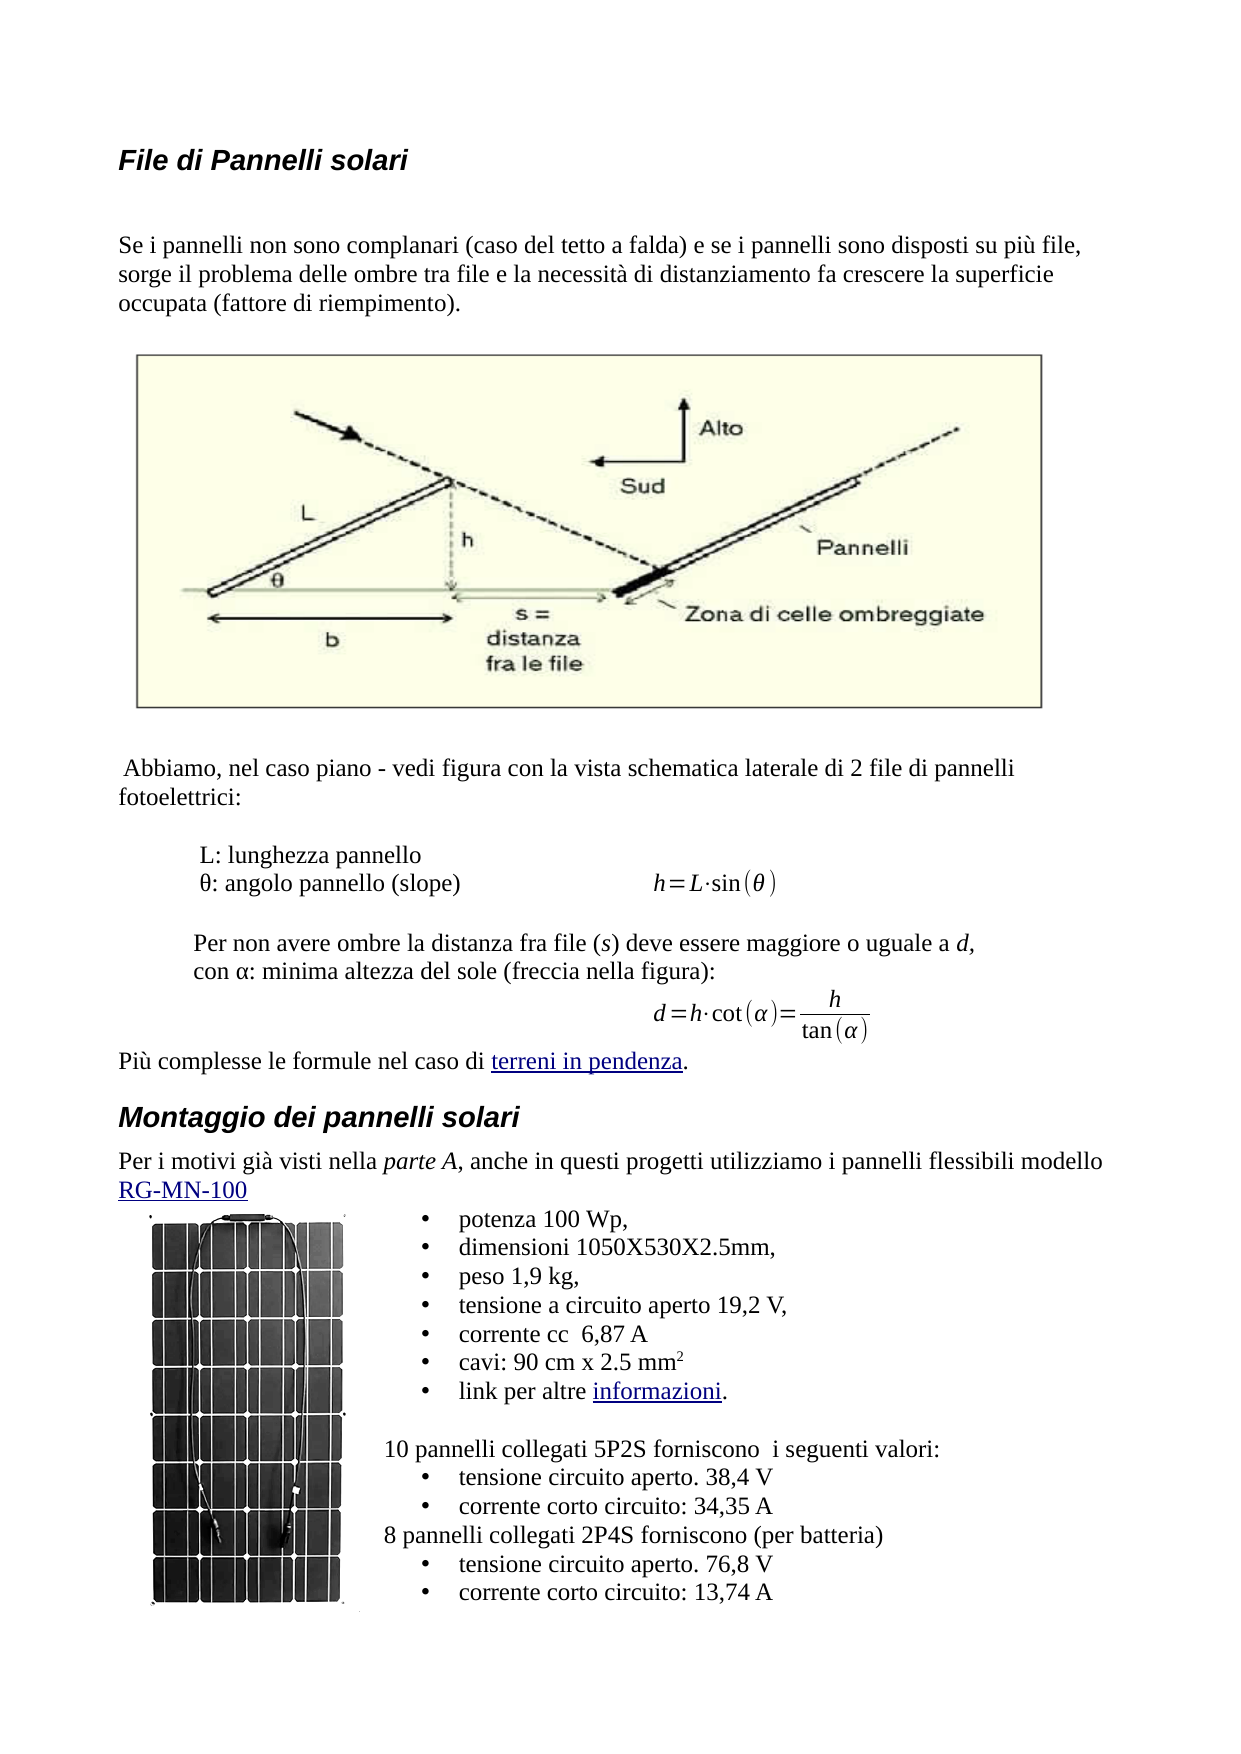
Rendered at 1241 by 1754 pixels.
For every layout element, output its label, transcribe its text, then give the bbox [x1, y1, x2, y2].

text con α: minima altezza del sole (freccia nella figura): [118, 956, 1122, 985]
picture [130, 1205, 360, 1612]
text Abbiamo, nel caso piano - vedi figura con la vista schematica laterale di 2 file di pannelli fotoelettrici: [118, 753, 1122, 811]
list link per altre informazioni. [360, 1376, 1122, 1405]
subtitle File di Pannelli solari [118, 143, 1122, 177]
list tensione circuito aperto. 38,4 V [360, 1462, 1122, 1491]
list dimensioni 1050X530X2.5mm, [360, 1232, 1122, 1261]
text 10 pannelli collegati 5P2S forniscono i seguenti valori: [360, 1434, 1122, 1462]
text L: lunghezza pannello [118, 840, 1122, 868]
picture [121, 345, 1072, 725]
list corrente cc 6,87 A [360, 1319, 1122, 1347]
list corrente corto circuito: 13,74 A [360, 1577, 1122, 1606]
text Per non avere ombre la distanza fra file (s) deve essere maggiore o uguale a d, [118, 928, 1122, 956]
text Più complesse le formule nel caso di terreni in pendenza. [118, 1046, 1122, 1075]
list peso 1,9 kg, [360, 1261, 1122, 1290]
text 8 pannelli collegati 2P4S forniscono (per batteria) [360, 1520, 1122, 1549]
list tensione a circuito aperto 19,2 V, [360, 1290, 1122, 1319]
text Per i motivi già visti nella parte A, anche in questi progetti utilizziamo i pannelli flessibili modello RG-MN-100 [118, 1146, 1122, 1204]
subtitle Montaggio dei pannelli solari [118, 1100, 1122, 1134]
list potenza 100 Wp, [156, 1204, 1122, 1232]
list cavi: 90 cm x 2.5 mm2 [360, 1347, 1122, 1376]
list corrente corto circuito: 34,35 A [360, 1491, 1122, 1520]
text θ: angolo pannello (slope) [118, 868, 1122, 899]
list tensione circuito aperto. 76,8 V [360, 1549, 1122, 1577]
text Se i pannelli non sono complanari (caso del tetto a falda) e se i pannelli sono disposti su più file, sorge il problema delle ombre tra file e la necessità di distanziamento fa crescere la superficie occupata (fattore di riempimento). [118, 230, 1122, 317]
